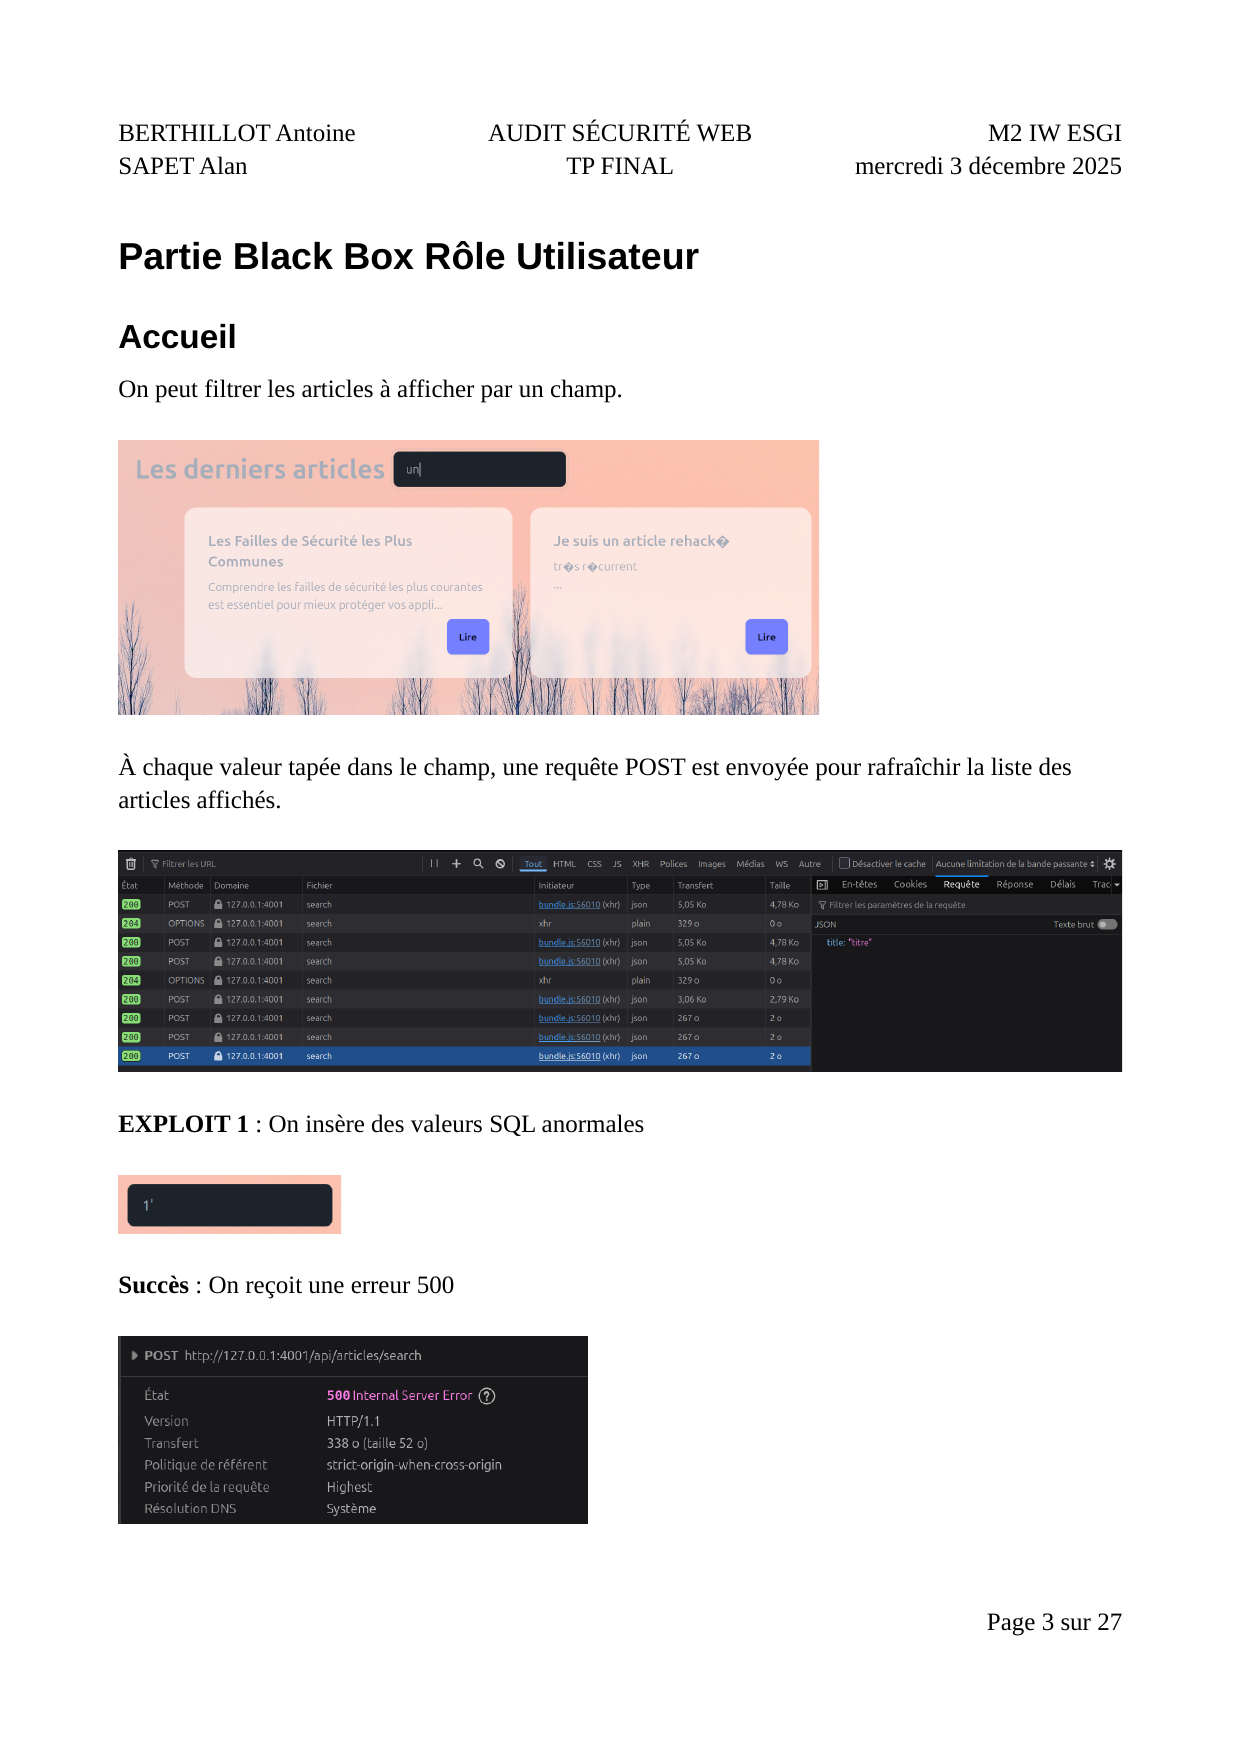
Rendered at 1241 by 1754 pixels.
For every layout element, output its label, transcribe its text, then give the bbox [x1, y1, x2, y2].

text EXPLOIT 1 : On insère des valeurs SQL anormales [118, 1109, 1122, 1138]
picture [118, 1175, 342, 1234]
text Succès : On reçoit une erreur 500 [118, 1271, 1122, 1299]
subtitle Partie Black Box Rôle Utilisateur [118, 234, 1122, 277]
text À chaque valeur tapée dans le champ, une requête POST est envoyée pour rafraîchir la liste des articles affichés. [118, 752, 1122, 813]
picture [118, 850, 1123, 1072]
text On peut filtrer les articles à afficher par un champ. [118, 374, 1122, 403]
subtitle Accueil [118, 317, 1122, 356]
picture [118, 440, 820, 715]
picture [118, 1336, 588, 1524]
